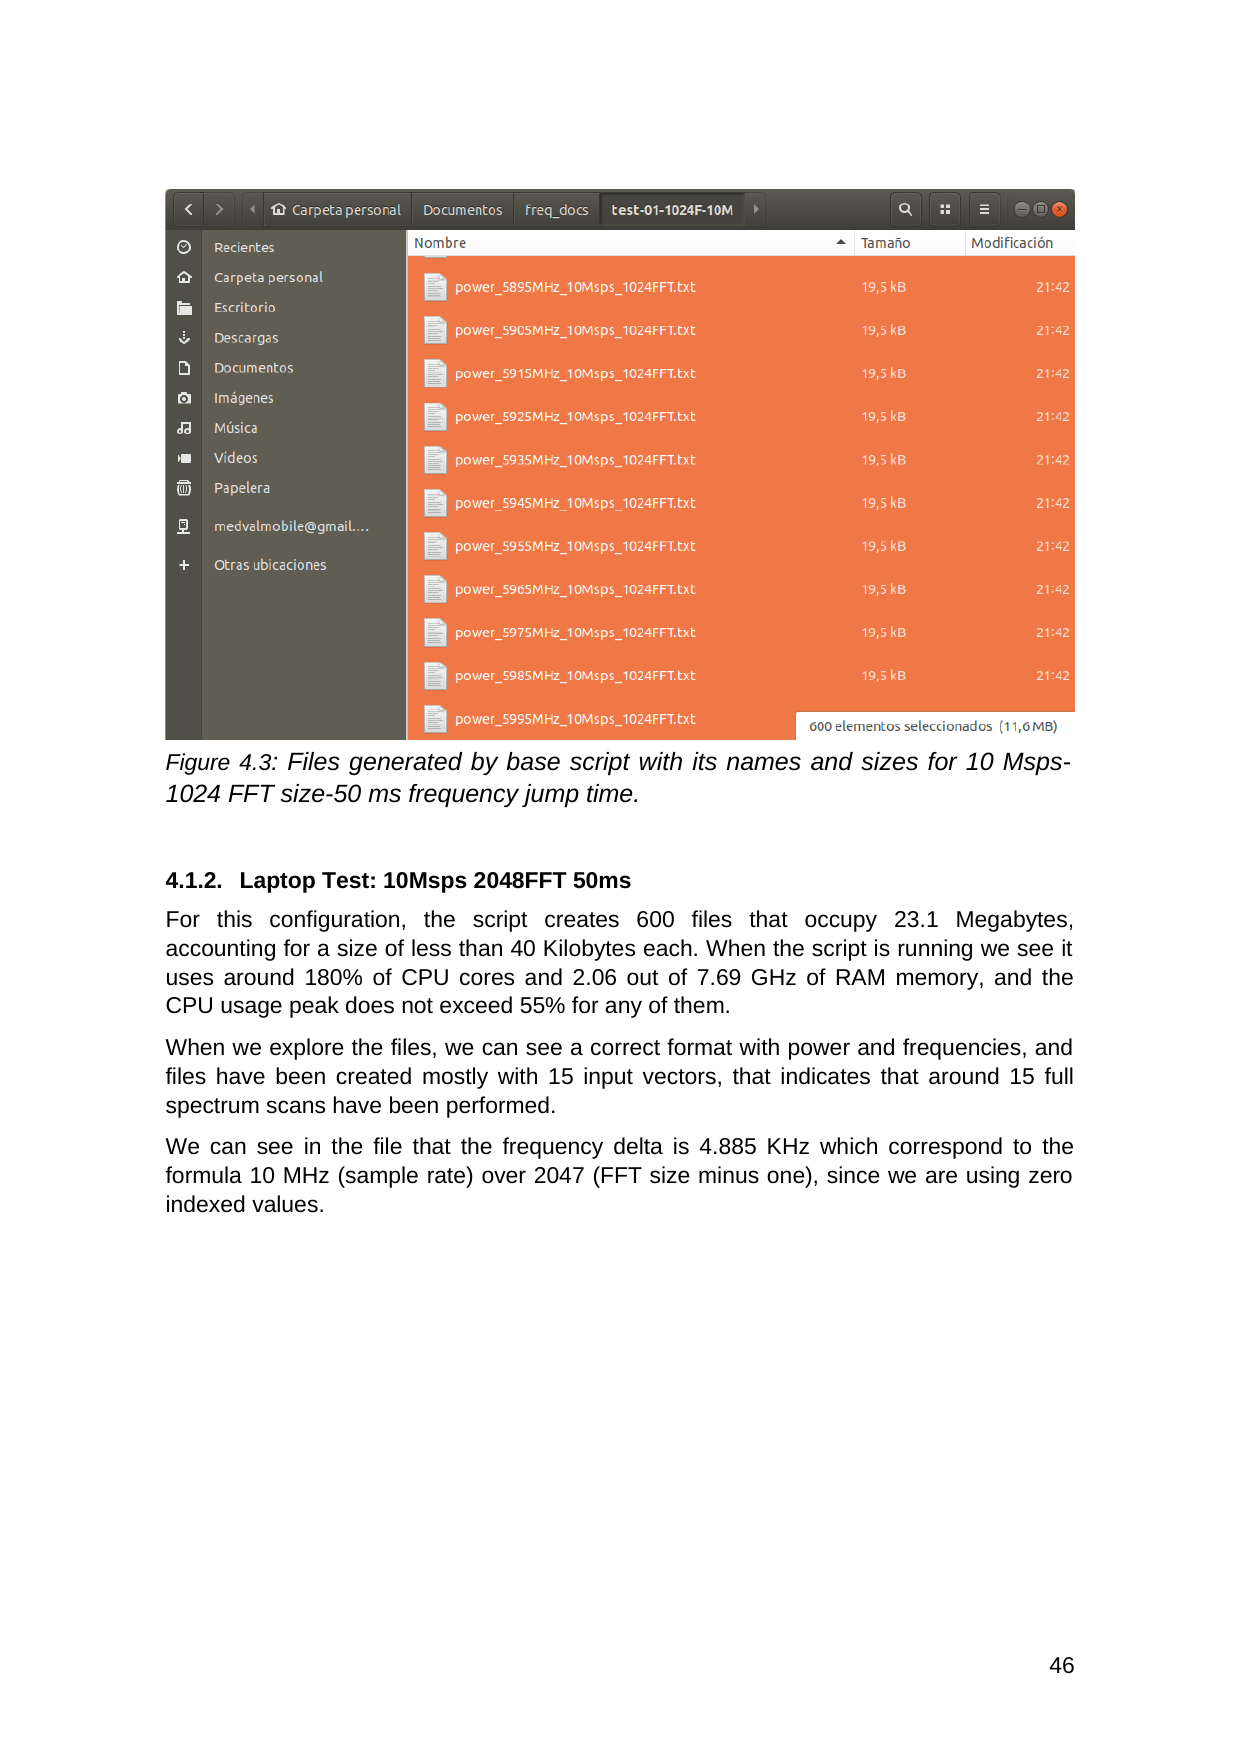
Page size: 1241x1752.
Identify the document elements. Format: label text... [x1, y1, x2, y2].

picture [165, 189, 1075, 740]
text When we explore the files, we can see a correct format with power and frequencies, and files have been created mostly with 15 input vectors, that indicates that around 15 full spectrum scans have been performed. [165, 1034, 1075, 1118]
subtitle Laptop Test: 10Msps 2048FFT 50ms [165, 864, 1075, 893]
text Figure 4.3: Files generated by base script with its names and sizes for 10 Msps-1024 FFT size-50 ms frequency jump time. [165, 740, 1075, 807]
text For this configuration, the script creates 600 files that occupy 23.1 Megabytes, accounting for a size of less than 40 Kilobytes each. When the script is running we see it uses around 180% of CPU cores and 2.06 out of 7.69 GHz of RAM memory, and the CPU usage peak does not exceed 55% for any of them. [165, 906, 1075, 1019]
text We can see in the file that the frequency delta is 4.885 KHz which correspond to the formula 10 MHz (sample rate) over 2047 (FFT size minus one), since we are using zero indexed values. [165, 1133, 1075, 1218]
